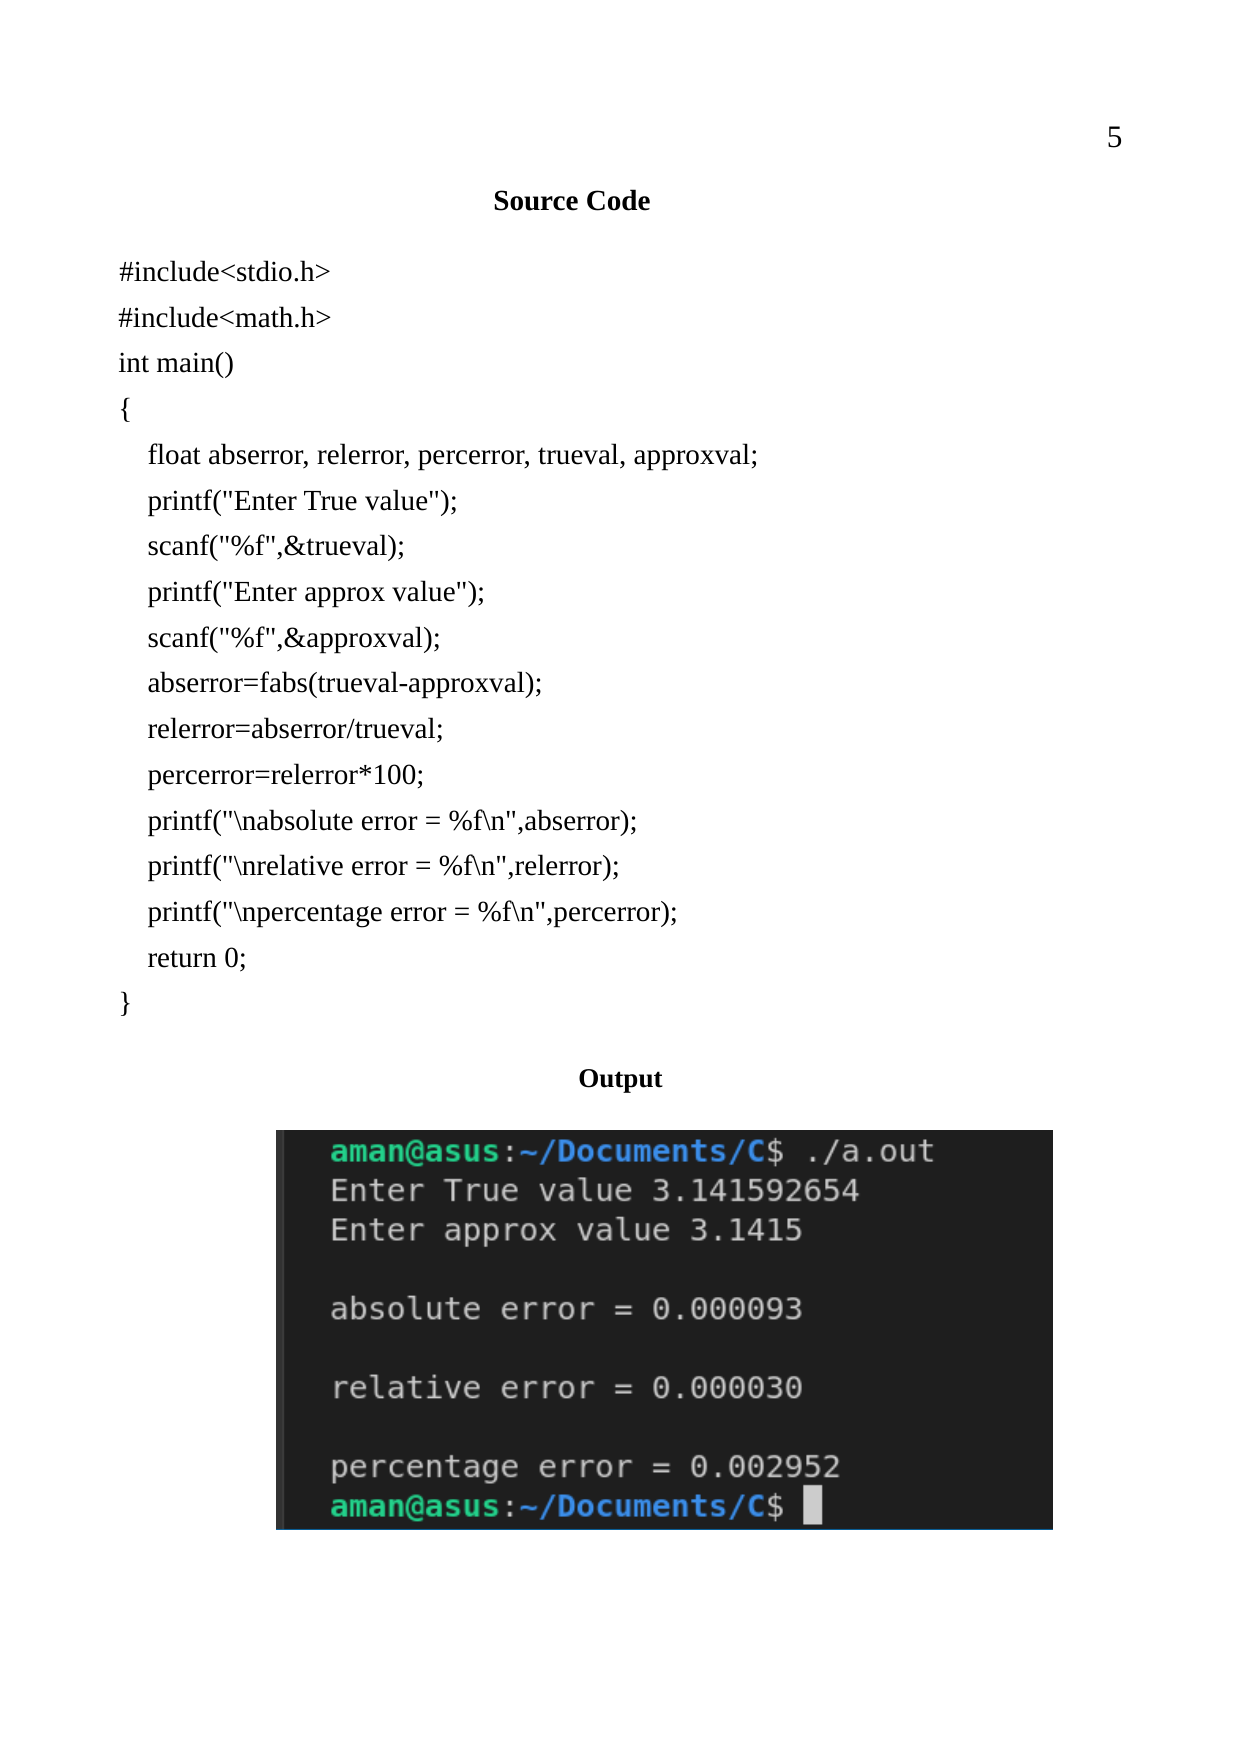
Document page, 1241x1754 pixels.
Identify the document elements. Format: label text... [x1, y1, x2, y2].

text printf("Enter True value"); [118, 483, 978, 516]
text return 0; [118, 940, 978, 973]
text #include<stdio.h> [118, 217, 978, 287]
text printf("\nabsolute error = %f\n",abserror); [118, 803, 978, 836]
text percerror=relerror*100; [118, 757, 978, 791]
text Source Code [493, 183, 1122, 217]
text abserror=fabs(trueval-approxval); [118, 666, 978, 699]
text scanf("%f",&trueval); [118, 528, 978, 562]
text int main() [118, 345, 978, 379]
text scanf("%f",&approxval); [118, 620, 978, 653]
text { [118, 391, 978, 425]
text float abserror, relerror, percerror, trueval, approxval; [118, 437, 978, 470]
text printf("\npercentage error = %f\n",percerror); [118, 894, 978, 928]
text relerror=abserror/trueval; [118, 711, 978, 745]
text printf("Enter approx value"); [118, 574, 978, 608]
text #include<math.h> [118, 300, 978, 333]
text Output [118, 1062, 1122, 1094]
text } [118, 986, 978, 1019]
text printf("\nrelative error = %f\n",relerror); [118, 848, 978, 882]
picture [276, 1488, 656, 1530]
